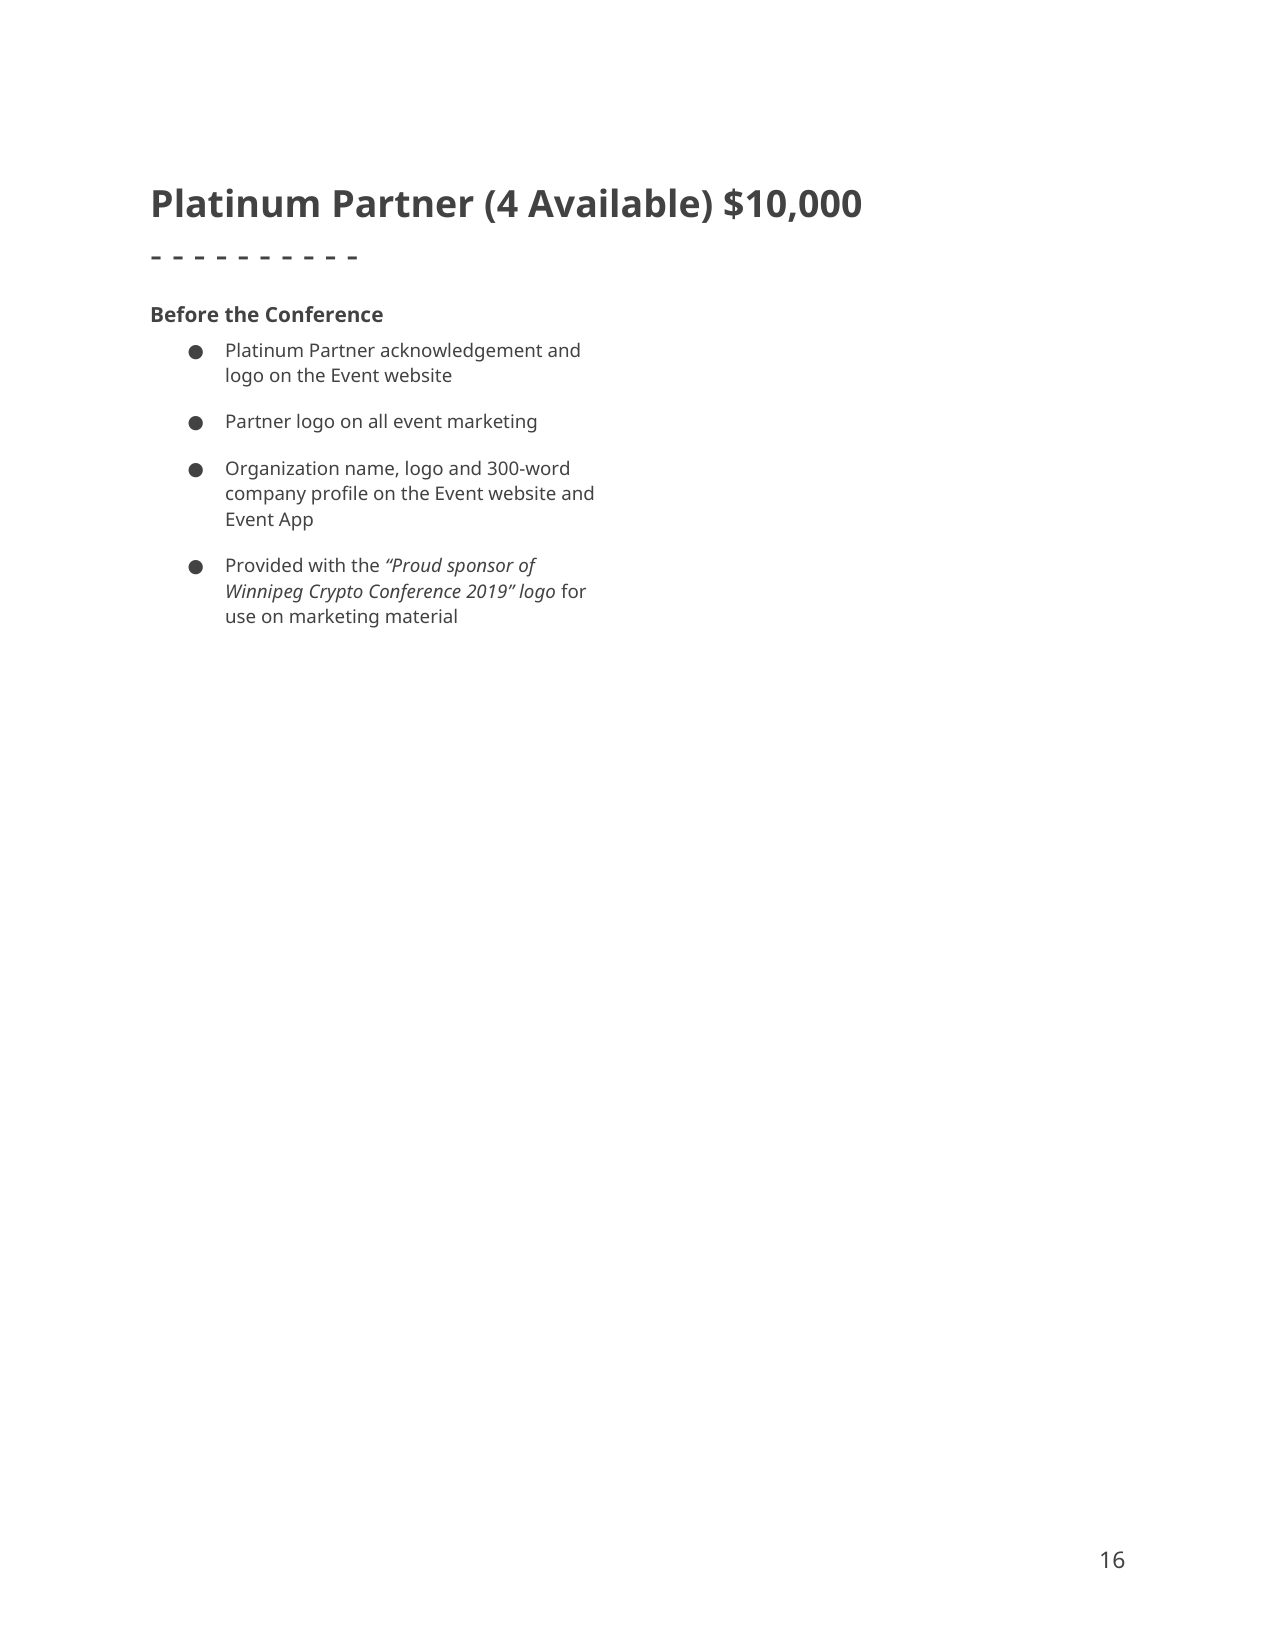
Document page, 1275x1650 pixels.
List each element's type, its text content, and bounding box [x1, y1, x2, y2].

list Organization name, logo and 300-word company profile on the Event website and Event App [187, 455, 600, 532]
list Partner logo on all event marketing [187, 409, 600, 434]
list Provided with the “Proud sponsor of Winnipeg Crypto Conference 2019” logo for use on marketing material [187, 552, 600, 629]
text - - - - - - - - - - [150, 228, 1125, 279]
text Before the Conference [150, 300, 1125, 328]
subtitle Platinum Partner (4 Available) $10,000 [150, 177, 1125, 228]
list Platinum Partner acknowledgement and logo on the Event website [187, 337, 600, 388]
